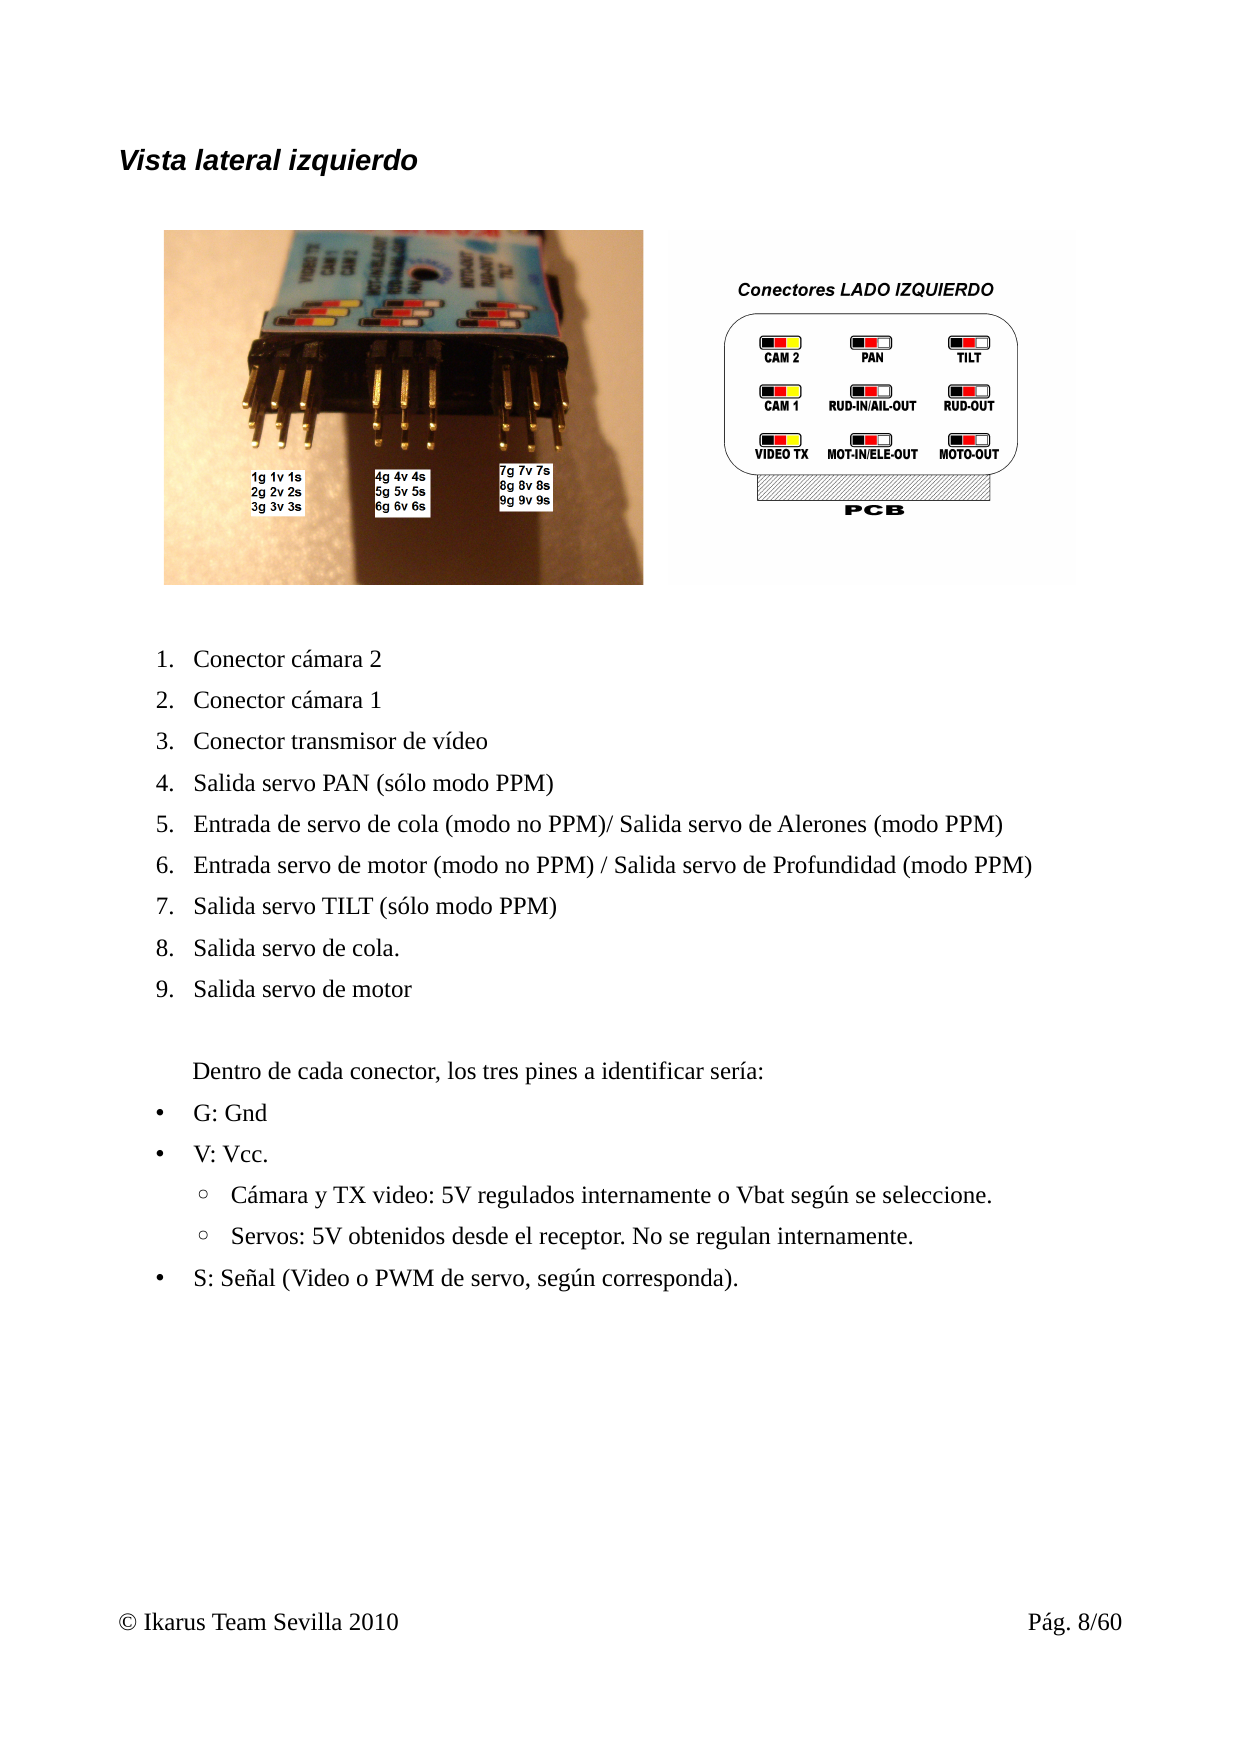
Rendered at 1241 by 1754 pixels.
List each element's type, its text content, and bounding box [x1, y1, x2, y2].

list Entrada servo de motor (modo no PPM) / Salida servo de Profundidad (modo PPM) [156, 850, 1122, 879]
list Cámara y TX video: 5V regulados internamente o Vbat según se seleccione. [193, 1180, 1122, 1209]
list Conector transmisor de vídeo [156, 726, 1122, 755]
list Conector cámara 1 [156, 685, 1122, 714]
text Dentro de cada conector, los tres pines a identificar sería: [118, 1056, 1122, 1085]
list Salida servo PAN (sólo modo PPM) [156, 768, 1122, 796]
list V: Vcc. [156, 1139, 1122, 1168]
list S: Señal (Video o PWM de servo, según corresponda). [156, 1263, 1122, 1291]
list G: Gnd [156, 1098, 1122, 1126]
picture [668, 230, 1077, 585]
list Conector cámara 2 [156, 644, 1122, 673]
list Salida servo de motor [156, 974, 1122, 1003]
list Servos: 5V obtenidos desde el receptor. No se regulan internamente. [193, 1221, 1122, 1250]
list Salida servo de cola. [156, 933, 1122, 961]
subtitle Vista lateral izquierdo [118, 143, 1122, 177]
list Entrada de servo de cola (modo no PPM)/ Salida servo de Alerones (modo PPM) [156, 809, 1122, 838]
list Salida servo TILT (sólo modo PPM) [156, 891, 1122, 920]
